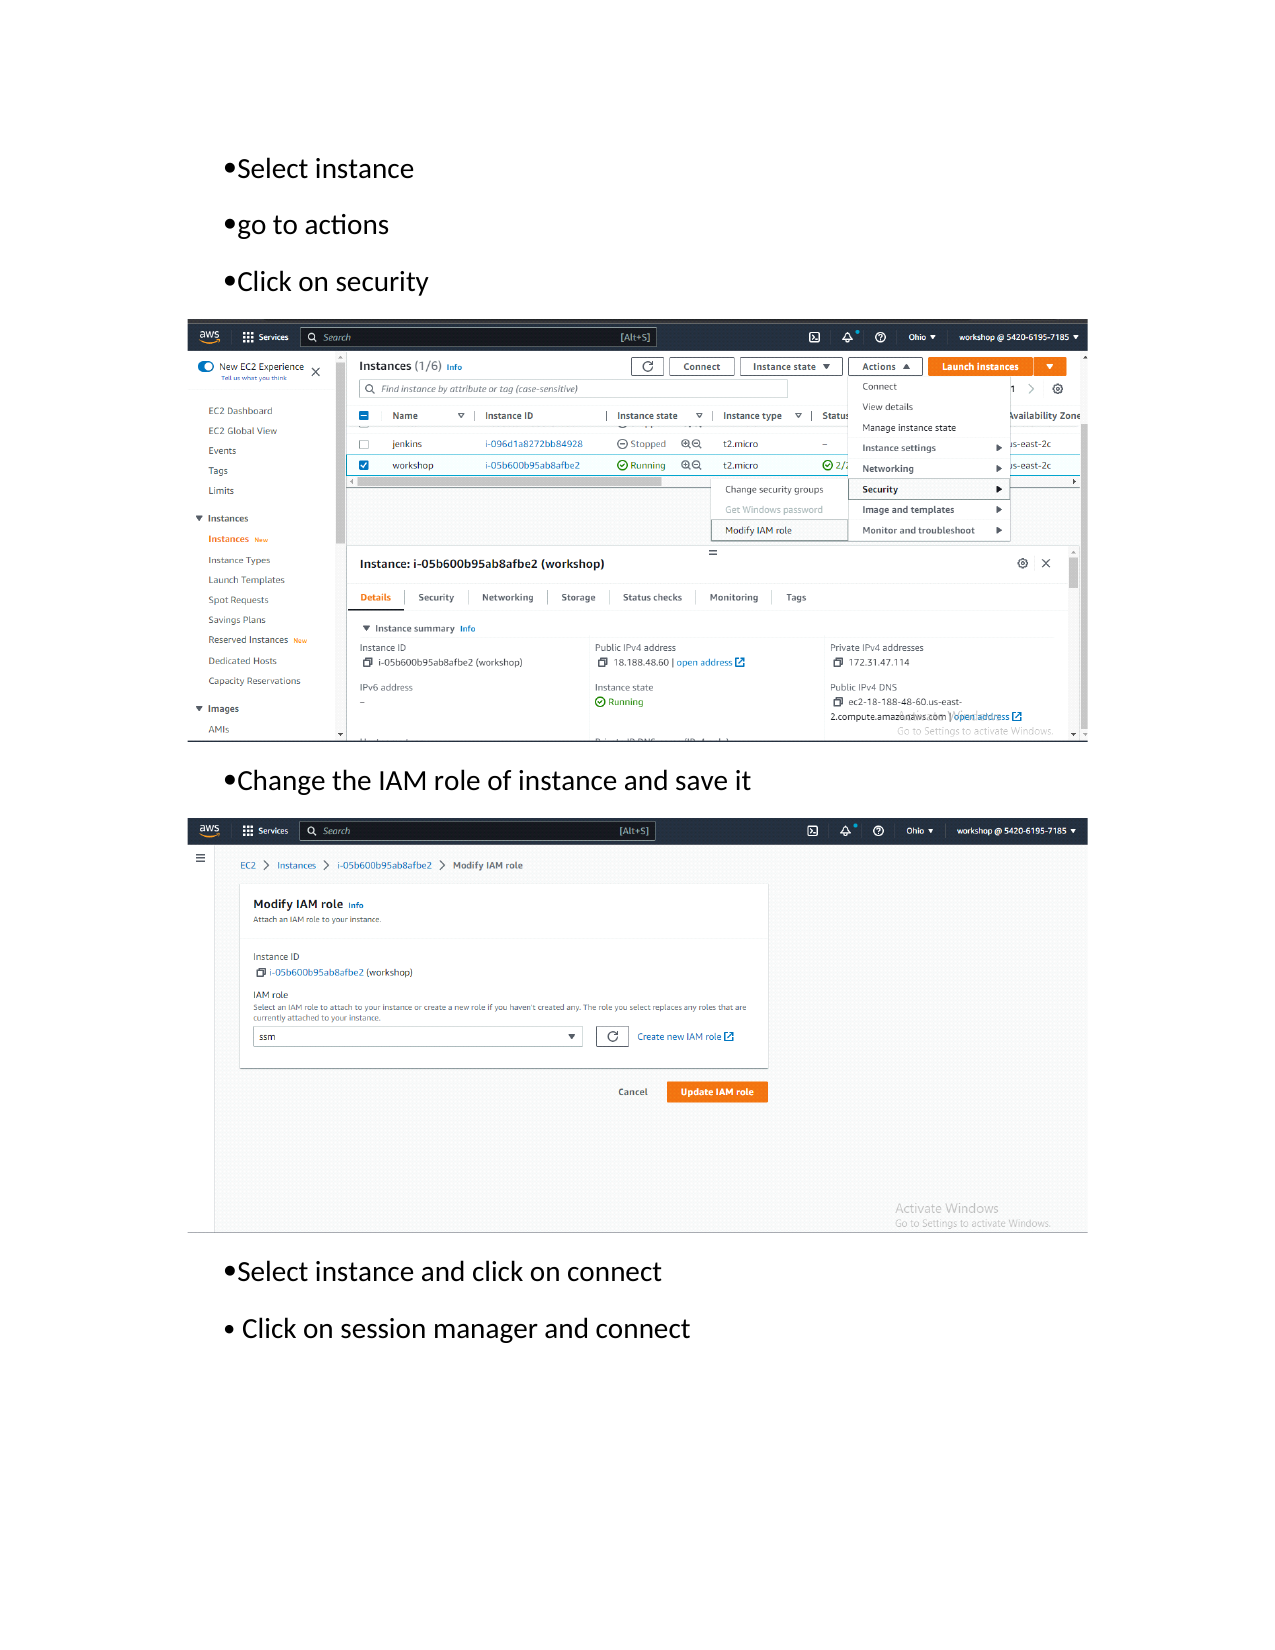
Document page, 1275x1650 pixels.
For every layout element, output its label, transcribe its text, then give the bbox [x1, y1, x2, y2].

list Select instance [225, 150, 1087, 186]
list Click on session manager and connect [225, 1310, 1087, 1346]
list Select instance and click on connect [225, 1253, 1087, 1289]
list Click on security [225, 263, 1087, 298]
list Change the IAM role of instance and save it [225, 762, 1087, 798]
list go to actions [225, 206, 1087, 242]
